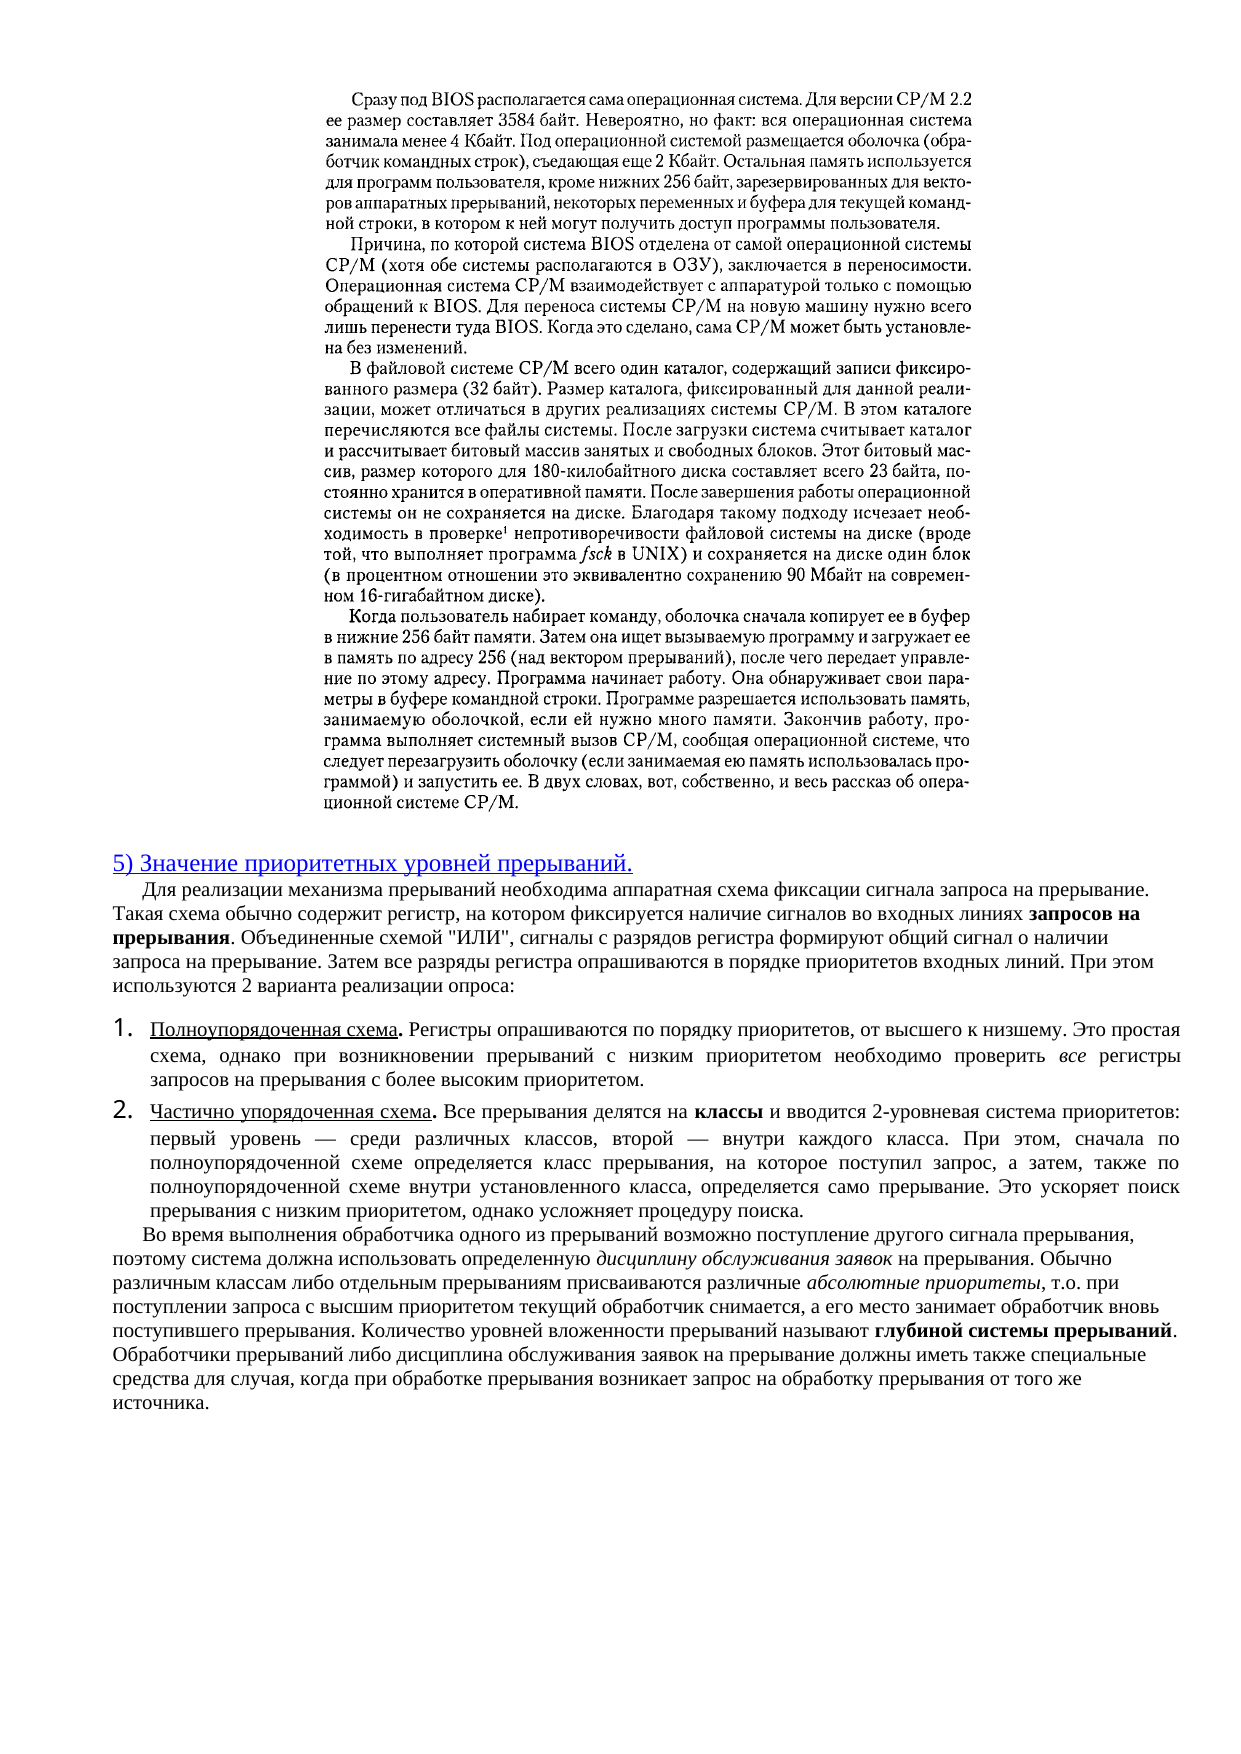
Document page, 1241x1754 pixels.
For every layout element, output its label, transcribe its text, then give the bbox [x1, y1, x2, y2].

text Для реализации механизма прерываний необходима аппаратная схема фиксации сигнала запроса на прерывание. Такая схема обычно содержит регистр, на котором фиксируется наличие сигналов во входных линиях запросов на прерывания. Объединенные схемой "ИЛИ", сигналы с разрядов регистра формируют общий сигнал о наличии запроса на прерывание. Затем все разряды регистра опрашиваются в порядке приоритетов входных линий. При этом используются 2 варианта реализации опроса: [112, 876, 1181, 997]
list Полноупорядоченная схема. Регистры опрашиваются по порядку приоритетов, от высшего к низшему. Это простая схема, однако при возникновении прерываний с низким приоритетом необходимо проверить все регистры запросов на прерывания с более высоким приоритетом. [112, 1009, 1181, 1091]
text Во время выполнения обработчика одного из прерываний возможно поступление другого сигнала прерывания, поэтому система должна использовать определенную дисциплину обслуживания заявок на прерывания. Обычно различным классам либо отдельным прерываниям присваиваются различные абсолютные приоритеты, т.о. при поступлении запроса с высшим приоритетом текущий обработчик снимается, а его место занимает обработчик вновь поступившего прерывания. Количество уровней вложенности прерываний называют глубиной системы прерываний. Обработчики прерываний либо дисциплина обслуживания заявок на прерывание должны иметь также специальные средства для случая, когда при обработке прерывания возникает запрос на обработку прерывания от того же источника. [112, 1222, 1181, 1414]
text 5) Значение приоритетных уровней прерываний. [112, 848, 1181, 876]
list Частично упорядоченная схема. Все прерывания делятся на классы и вводится 2-уровневая система приоритетов: первый уровень — среди различных классов, второй — внутри каждого класса. При этом, сначала по полноупорядоченной схеме определяется класс прерывания, на которое поступил запрос, а затем, также по полноупорядоченной схеме внутри установленного класса, определяется само прерывание. Это ускоряет поиск прерывания с низким приоритетом, однако усложняет процедуру поиска. [112, 1091, 1181, 1222]
